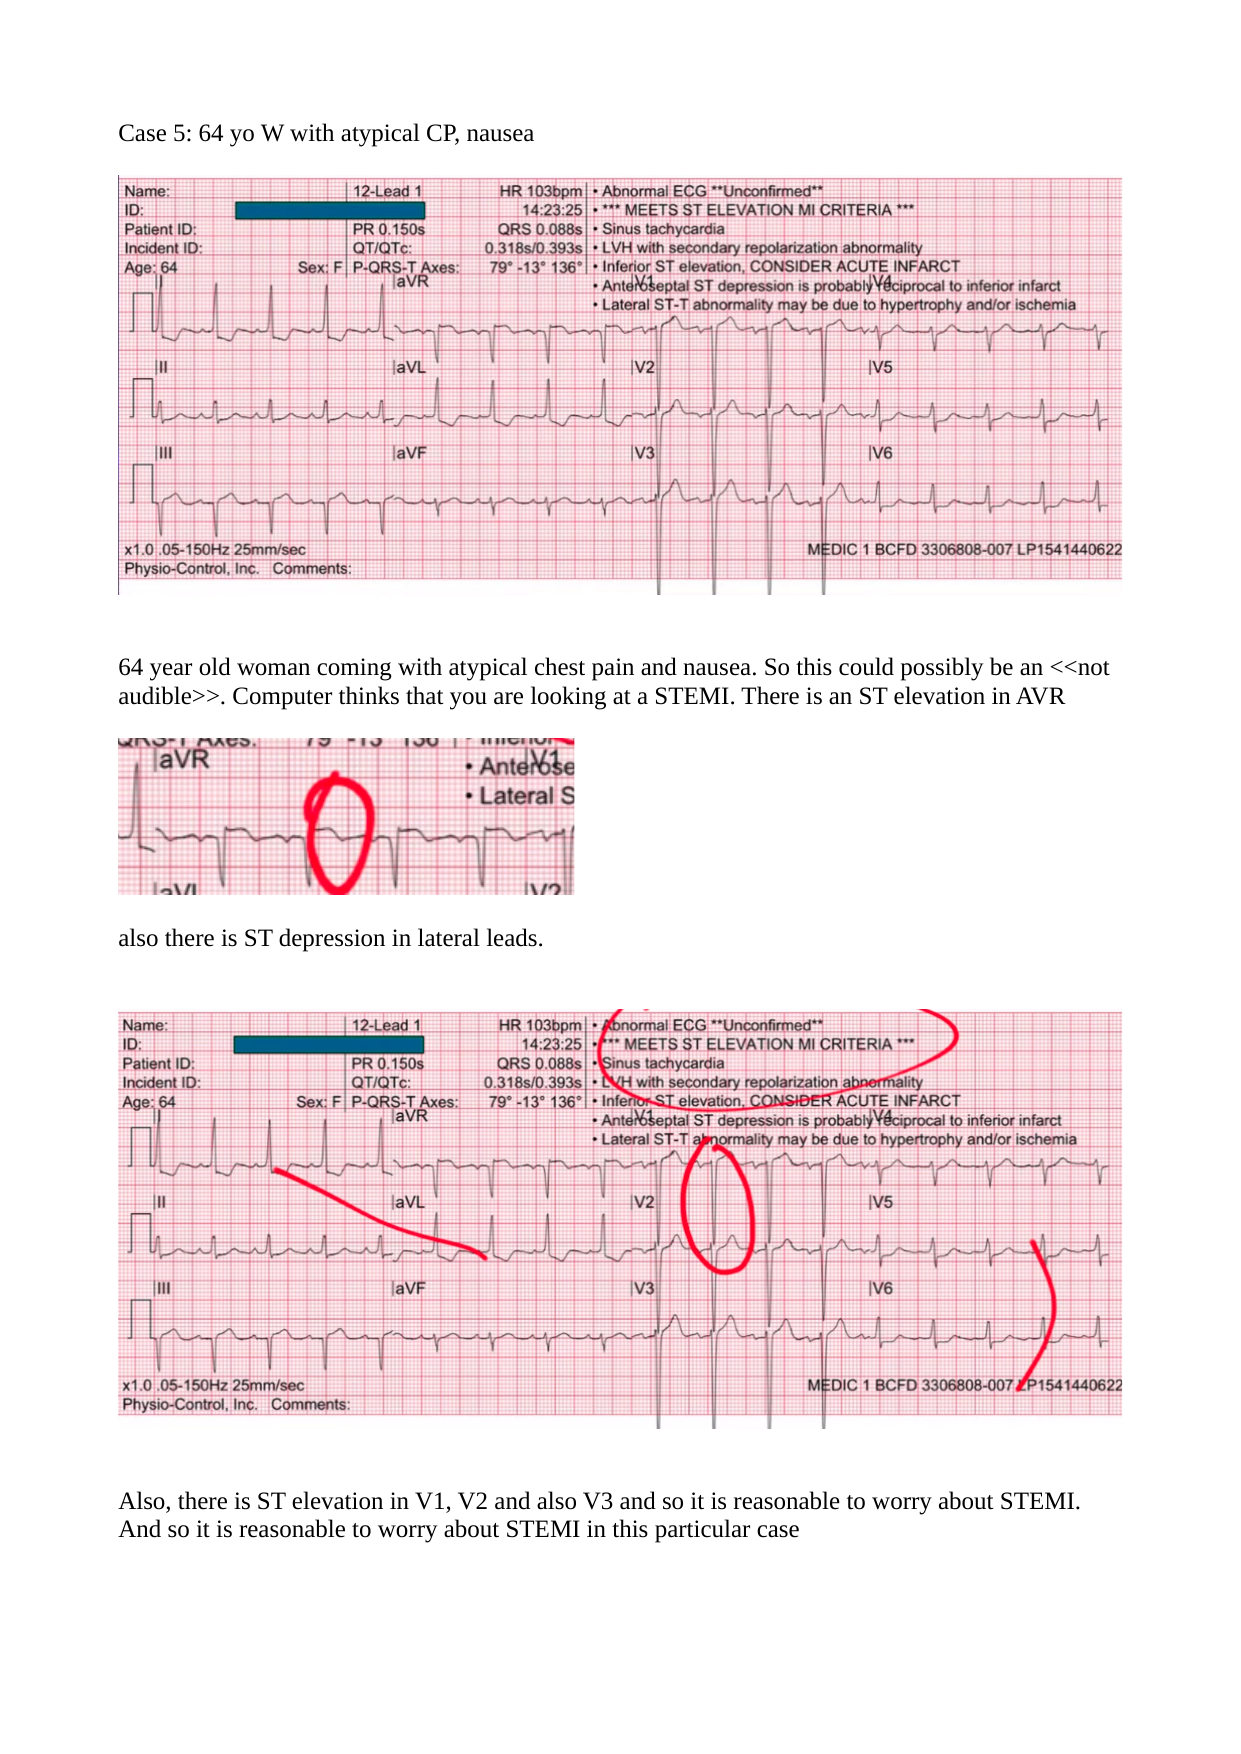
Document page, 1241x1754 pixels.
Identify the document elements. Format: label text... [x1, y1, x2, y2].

text 64 year old woman coming with atypical chest pain and nausea. So this could possibly be an <<not audible>>. Computer thinks that you are looking at a STEMI. There is an ST elevation in AVR also there is ST depression in lateral leads. [118, 652, 1122, 952]
text Case 5: 64 yo W with atypical CP, nausea [118, 118, 1122, 175]
text Also, there is ST elevation in V1, V2 and also V3 and so it is reasonable to worry about STEMI. And so it is reasonable to worry about STEMI in this particular case [118, 1486, 1122, 1543]
picture [118, 1009, 1123, 1429]
picture [118, 175, 1123, 595]
picture [118, 738, 575, 895]
